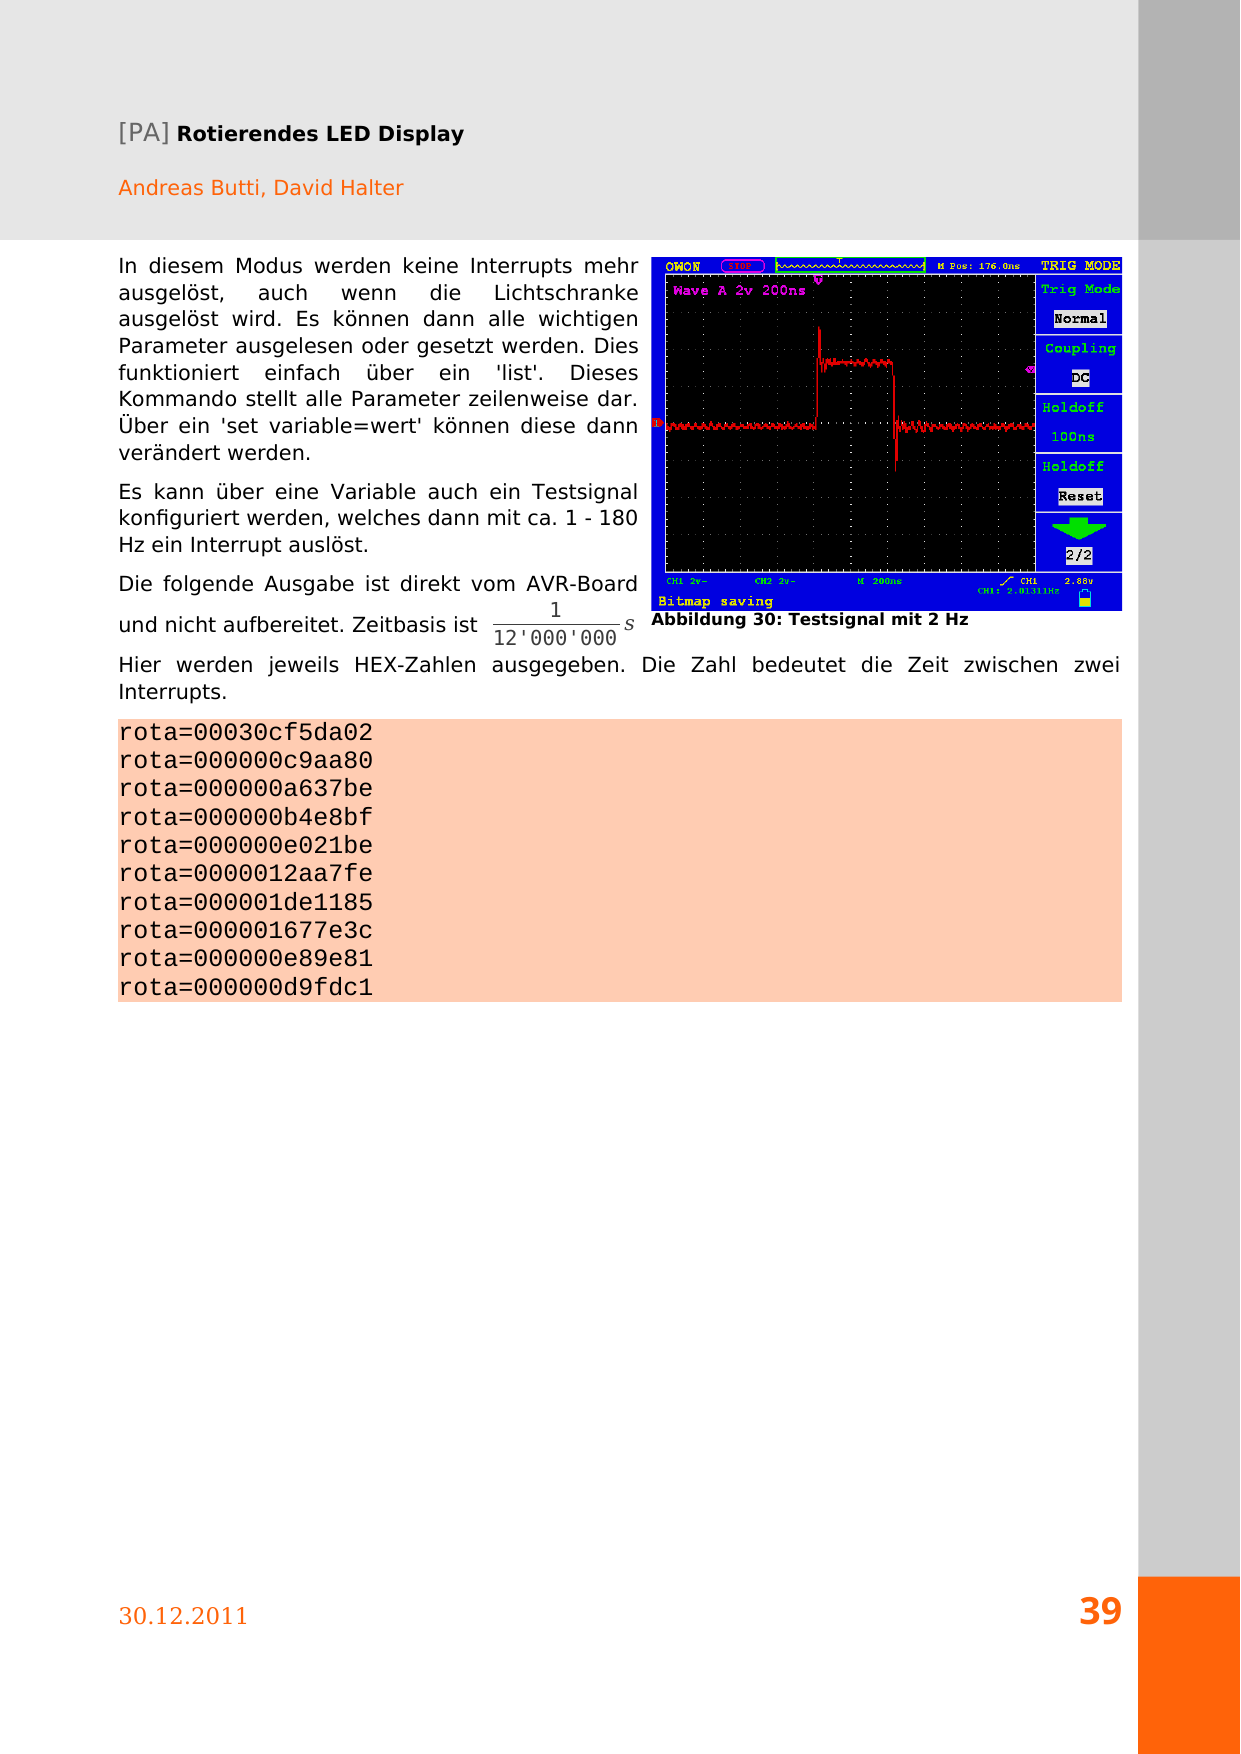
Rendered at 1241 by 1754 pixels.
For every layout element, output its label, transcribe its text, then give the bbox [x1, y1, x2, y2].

text In diesem Modus werden keine Interrupts mehr ausgelöst, auch wenn die Lichtschranke ausgelöst wird. Es können dann alle wichtigen Parameter ausgelesen oder gesetzt werden. Dies funktioniert einfach über ein 'list'. Dieses Kommando stellt alle Parameter zeilenweise dar. Über ein 'set variable=wert' können diese dann verändert werden. [118, 254, 1122, 465]
text rota=000000a637be [118, 776, 1122, 804]
text rota=0000012aa7fe [118, 861, 1122, 889]
text rota=000000b4e8bf [118, 804, 1122, 832]
text rota=000001de1185 [118, 889, 1122, 917]
picture [651, 257, 1123, 611]
text rota=000000e89e81 [118, 946, 1122, 974]
text rota=000000e021be [118, 832, 1122, 861]
text rota=00030cf5da02 [118, 719, 1122, 747]
text Abbildung 30: Testsignal mit 2 Hz [651, 611, 1122, 630]
text rota=000000d9fdc1 [118, 974, 1122, 1002]
text rota=000000c9aa80 [118, 747, 1122, 776]
text rota=000001677e3c [118, 917, 1122, 946]
text Die folgende Ausgabe ist direkt vom AVR-Board und nicht aufbereitet. Zeitbasis ist Hier werden jeweils HEX-Zahlen ausgegeben. Die Zahl bedeutet die Zeit zwischen zwei Interrupts. [118, 572, 1122, 704]
text Es kann über eine Variable auch ein Testsignal konfiguriert werden, welches dann mit ca. 1 - 180 Hz ein Interrupt auslöst. [118, 480, 651, 557]
